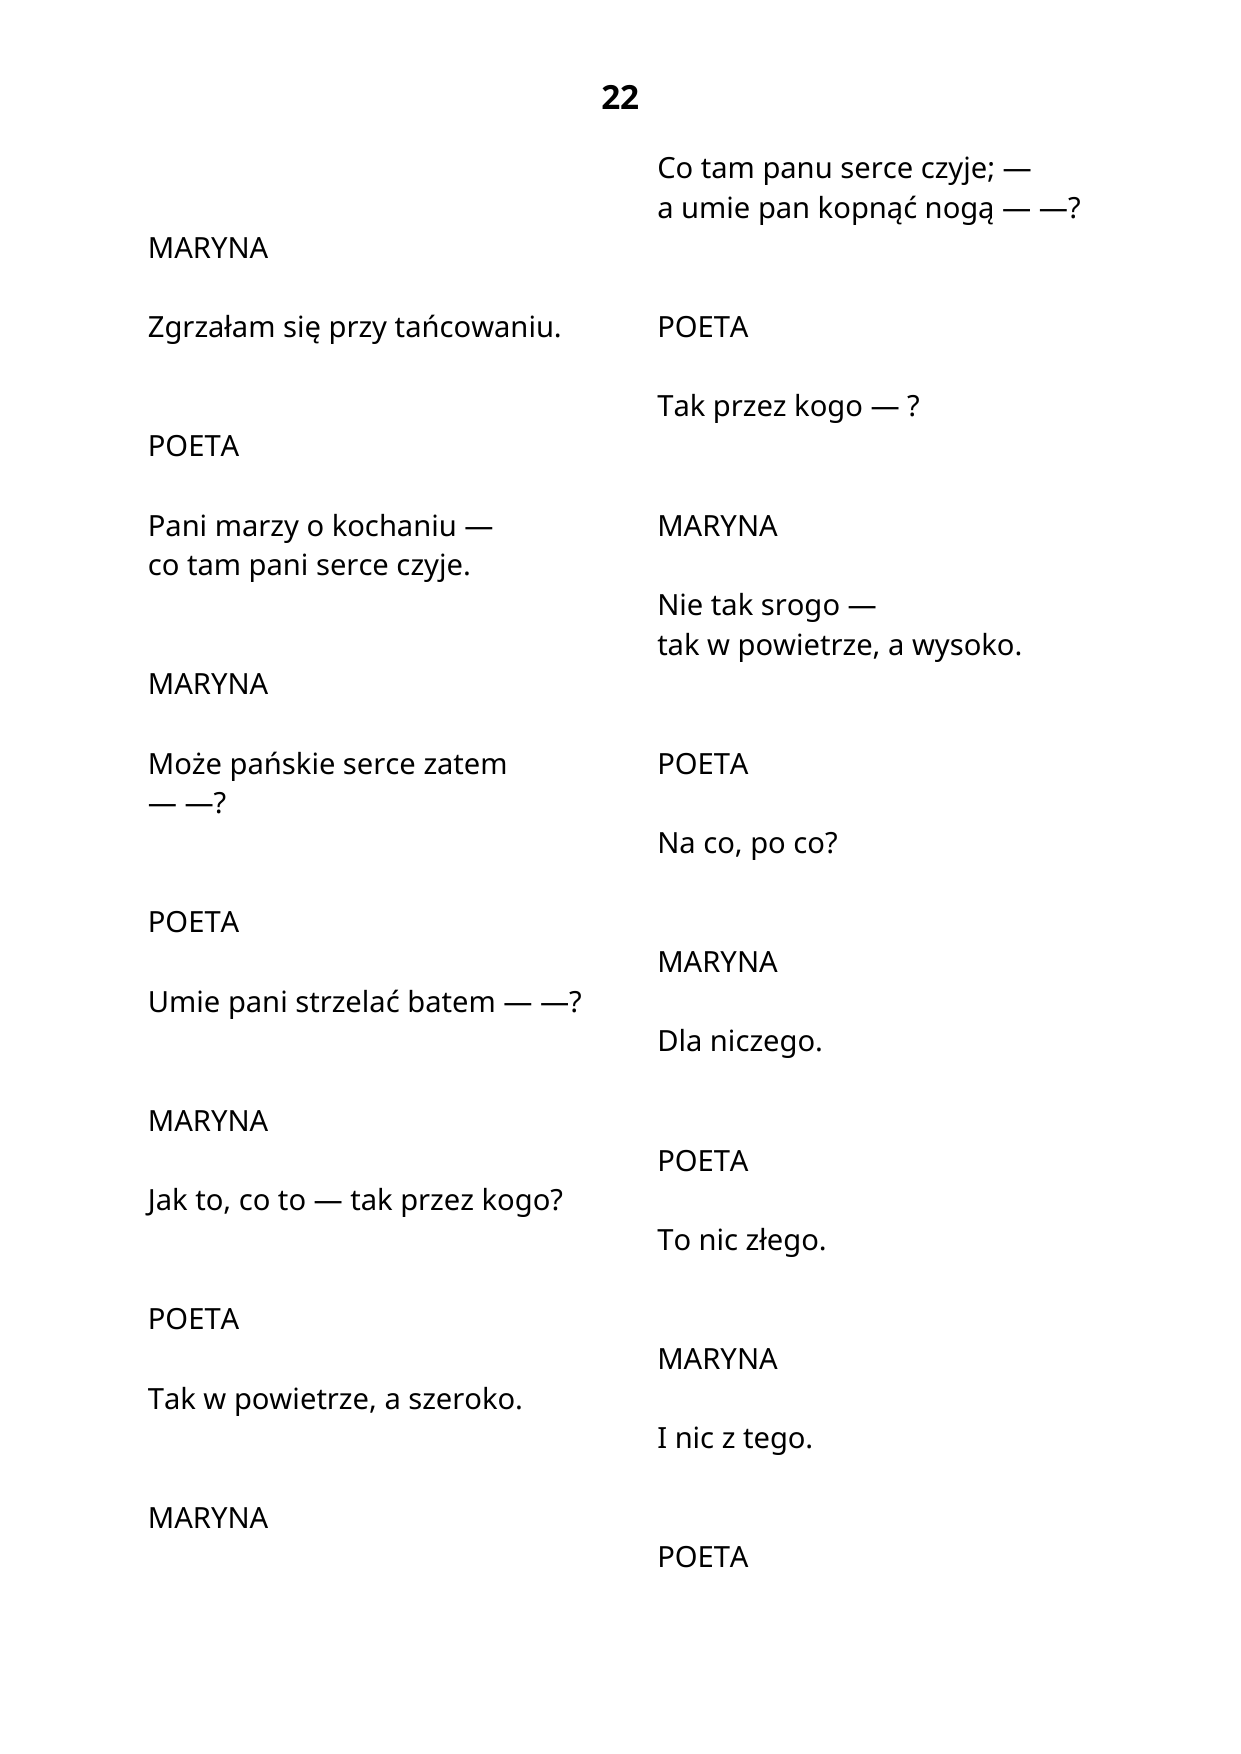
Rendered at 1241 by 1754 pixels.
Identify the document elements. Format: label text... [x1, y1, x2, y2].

text MARYNA [657, 505, 1093, 544]
text Dla niczego. [657, 1021, 1093, 1060]
text Jak to, co to — tak przez kogo? [148, 1179, 583, 1219]
text POETA [148, 1298, 583, 1338]
text POETA [657, 743, 1093, 783]
text MARYNA [148, 1497, 583, 1537]
text MARYNA [657, 1338, 1093, 1378]
text a umie pan kopnąć nogą — —? [657, 187, 1093, 227]
text MARYNA [657, 941, 1093, 981]
text Tak przez kogo — ? [657, 386, 1093, 425]
text co tam pani serce czyje. [148, 544, 583, 584]
text POETA [657, 1537, 1093, 1576]
text Nie tak srogo — [657, 584, 1093, 624]
text MARYNA [148, 227, 583, 267]
text Na co, po co? [657, 822, 1093, 862]
text I nic z tego. [657, 1418, 1093, 1457]
text Może pańskie serce zatem — —? [148, 743, 583, 822]
text Co tam panu serce czyje; — [657, 148, 1093, 187]
text POETA [148, 902, 583, 941]
text Tak w powietrze, a szeroko. [148, 1378, 583, 1418]
text POETA [657, 1140, 1093, 1179]
text MARYNA [148, 1100, 583, 1140]
text Zgrzałam się przy tańcowaniu. [148, 306, 583, 346]
text Pani marzy o kochaniu — [148, 505, 583, 544]
text POETA [148, 425, 583, 465]
text POETA [657, 306, 1093, 346]
text MARYNA [148, 663, 583, 703]
text Umie pani strzelać batem — —? [148, 981, 583, 1021]
text To nic złego. [657, 1219, 1093, 1259]
text tak w powietrze, a wysoko. [657, 624, 1093, 663]
